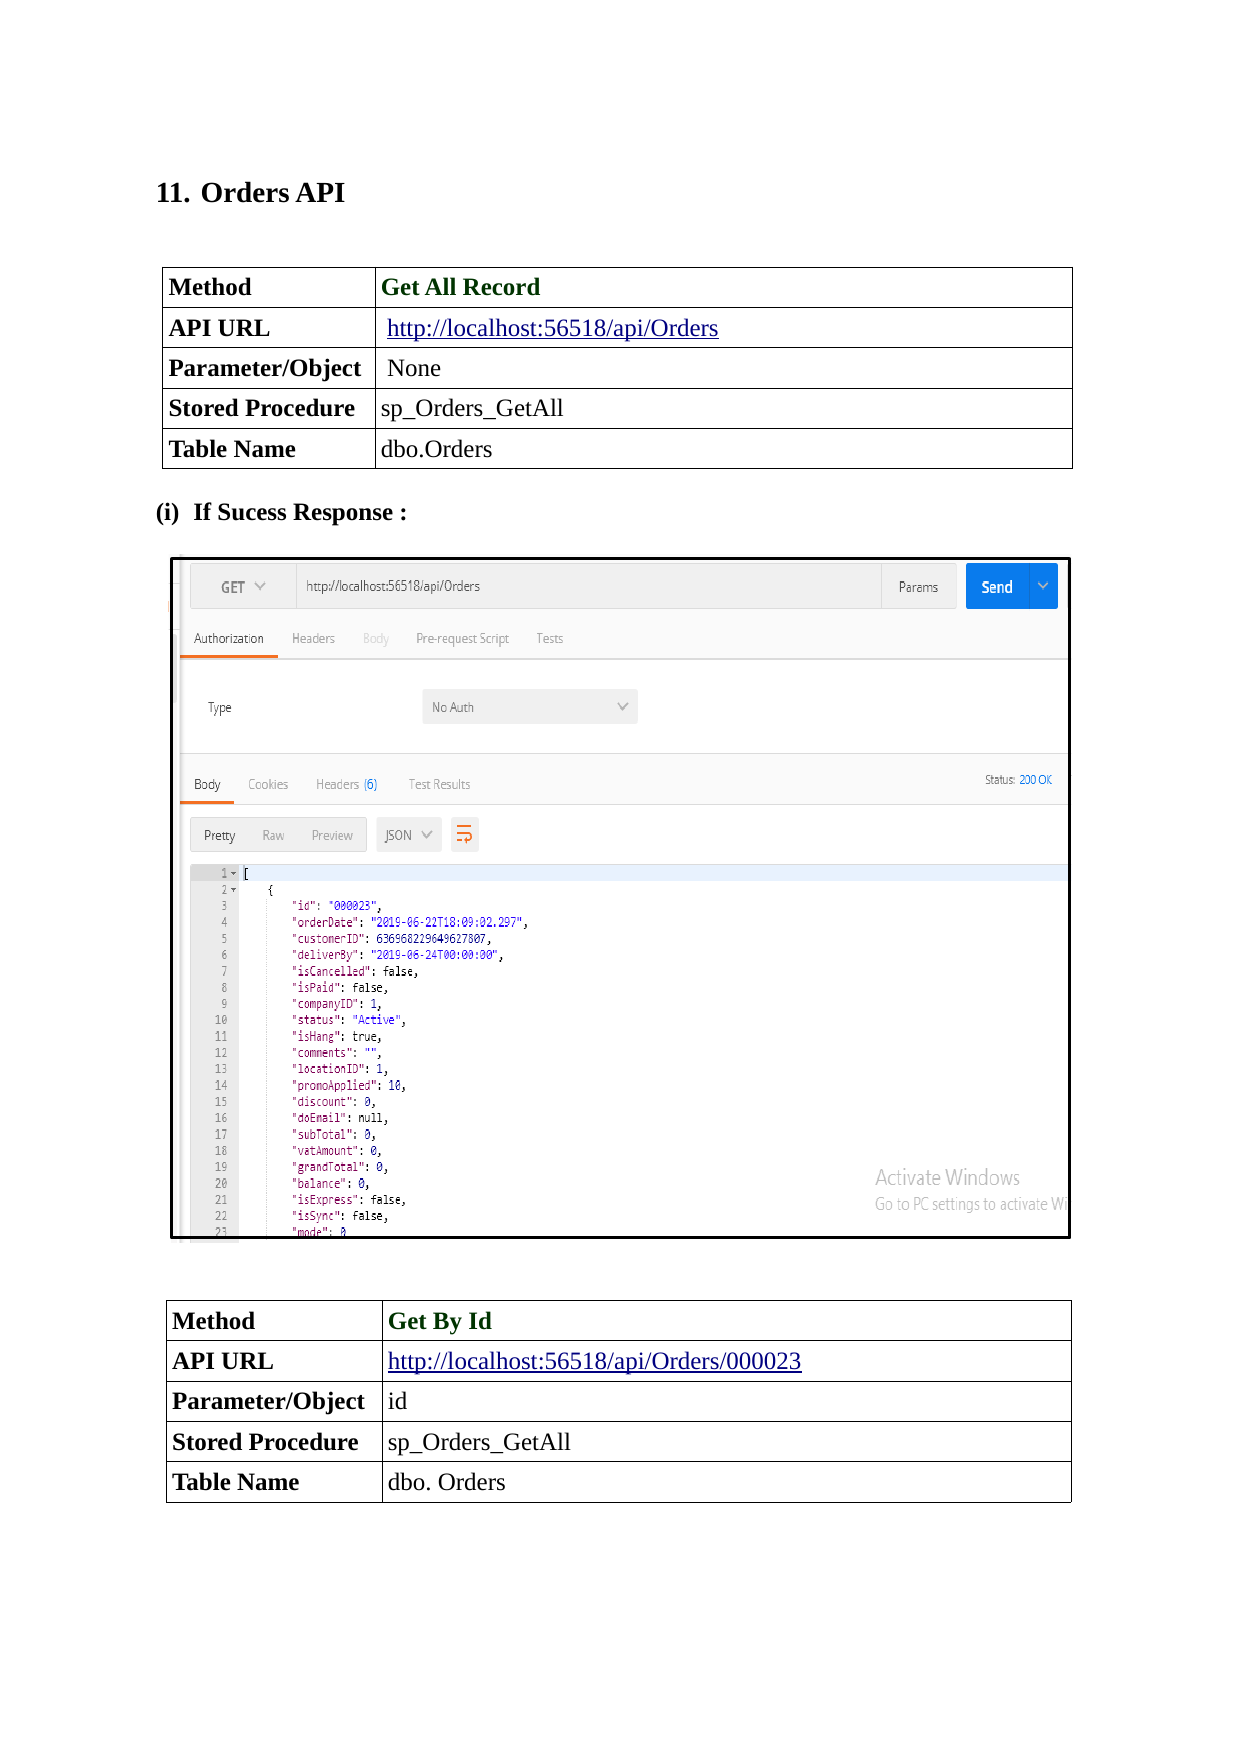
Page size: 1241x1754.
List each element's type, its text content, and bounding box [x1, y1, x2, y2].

list If Sucess Response : [156, 497, 1122, 526]
table_header Method [163, 268, 375, 307]
table_cell dbo. Orders [383, 1462, 1071, 1502]
table_cell http://localhost:56518/api/Orders/000023 [383, 1341, 1071, 1381]
table_cell Stored Procedure [163, 389, 375, 428]
table_cell sp_Orders_GetAll [383, 1422, 1071, 1461]
list Orders API [156, 176, 1122, 209]
table_cell dbo.Orders [376, 429, 1072, 468]
table_cell Table Name [163, 429, 375, 468]
table_header Method [167, 1301, 382, 1340]
table_cell Parameter/Object [163, 348, 375, 388]
table_header Get All Record [376, 268, 1072, 307]
table_cell Table Name [167, 1462, 382, 1502]
table_cell sp_Orders_GetAll [376, 389, 1072, 428]
table_cell API URL [163, 308, 375, 347]
table_cell id [383, 1382, 1071, 1421]
table_header Get By Id [383, 1301, 1071, 1340]
table_cell None [376, 348, 1072, 388]
table_cell Parameter/Object [167, 1382, 382, 1421]
table_cell API URL [167, 1341, 382, 1381]
table_cell http://localhost:56518/api/Orders [376, 308, 1072, 347]
table_cell Stored Procedure [167, 1422, 382, 1461]
picture [168, 554, 1072, 1243]
